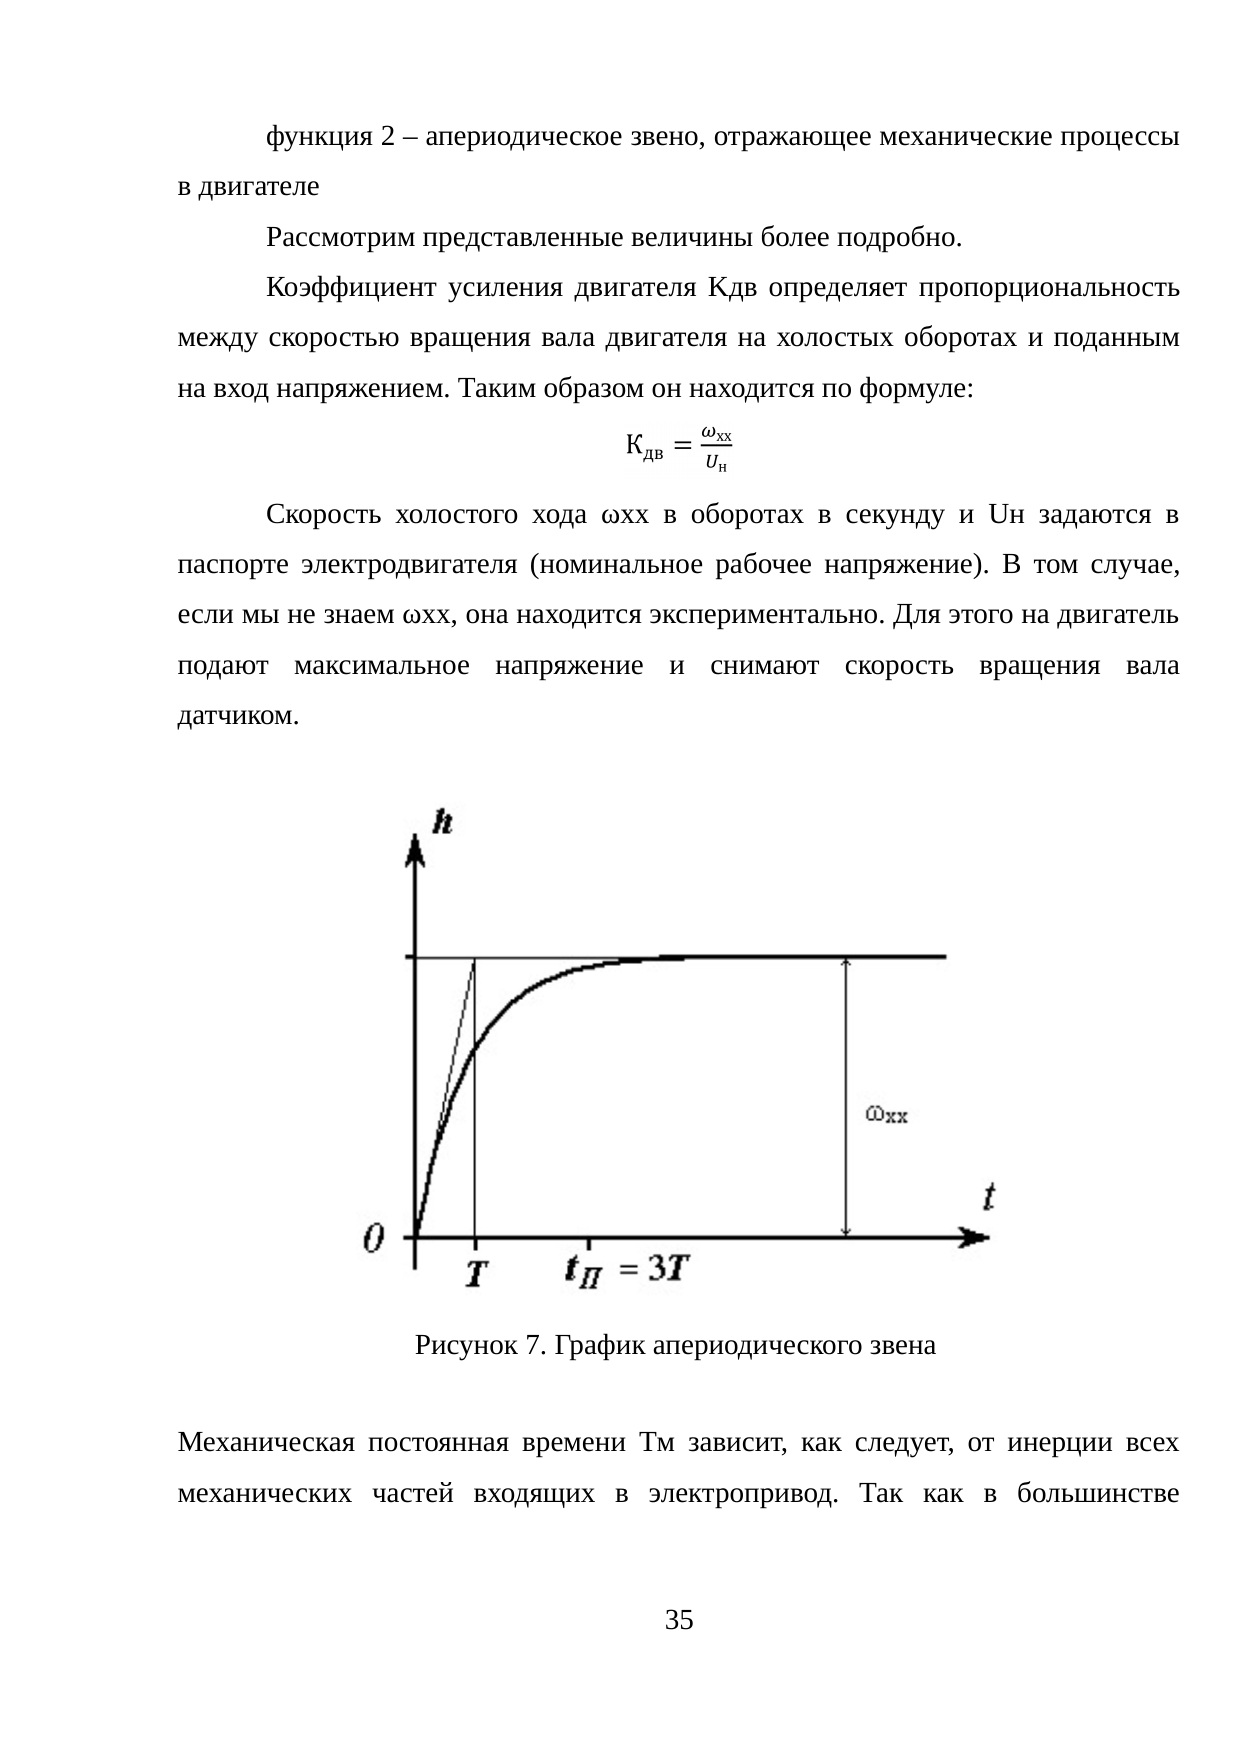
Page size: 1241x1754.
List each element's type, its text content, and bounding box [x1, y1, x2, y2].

text Рассмотрим представленные величины более подробно. [177, 219, 1181, 252]
text функция 2 – апериодическое звено, отражающее механические процессы в двигателе [177, 118, 1181, 202]
picture [623, 420, 736, 479]
text Механическая постоянная времени Tм зависит, как следует, от инерции всех механических частей входящих в электропривод. Так как в большинстве [177, 1424, 1181, 1508]
text Коэффициент усиления двигателя Kдв определяет пропорциональность между скоростью вращения вала двигателя на холостых оборотах и поданным на вход напряжением. Таким образом он находится по формуле: [177, 269, 1181, 403]
text Рисунок 7. График апериодического звена [177, 795, 1181, 1360]
picture [319, 794, 1032, 1304]
text Скорость холостого хода ωхх в оборотах в секунду и Uн задаются в паспорте электродвигателя (номинальное рабочее напряжение). В том случае, если мы не знаем ωхх, она находится экспериментально. Для этого на двигатель подают максимальное напряжение и снимают скорость вращения вала датчиком. [177, 496, 1181, 731]
